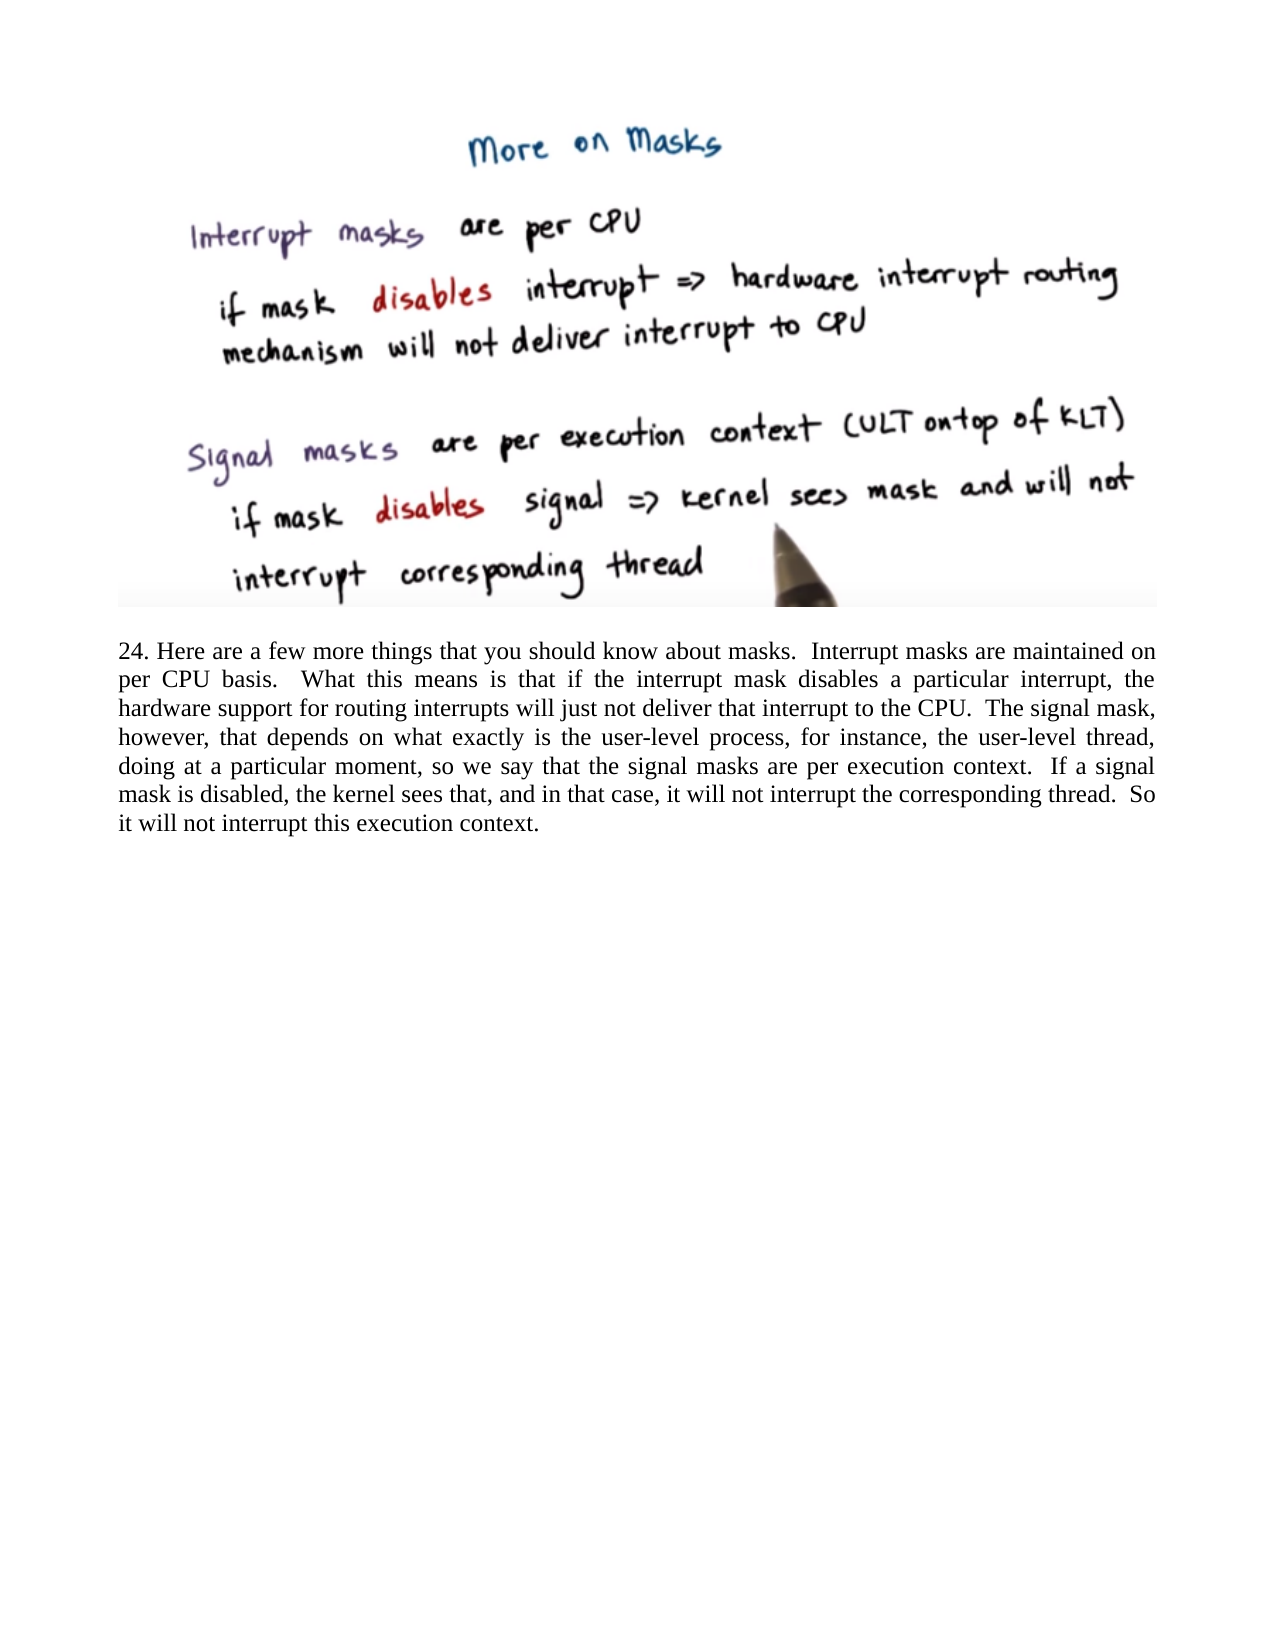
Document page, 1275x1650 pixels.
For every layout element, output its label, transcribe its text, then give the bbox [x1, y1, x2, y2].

text 24. Here are a few more things that you should know about masks. Interrupt masks are maintained on per CPU basis. What this means is that if the interrupt mask disables a particular interrupt, the hardware support for routing interrupts will just not deliver that interrupt to the CPU. The signal mask, however, that depends on what exactly is the user-level process, for instance, the user-level thread, doing at a particular moment, so we say that the signal masks are per execution context. If a signal mask is disabled, the kernel sees that, and in that case, it will not interrupt the corresponding thread. So it will not interrupt this execution context. [118, 636, 1157, 837]
picture [118, 118, 1157, 607]
